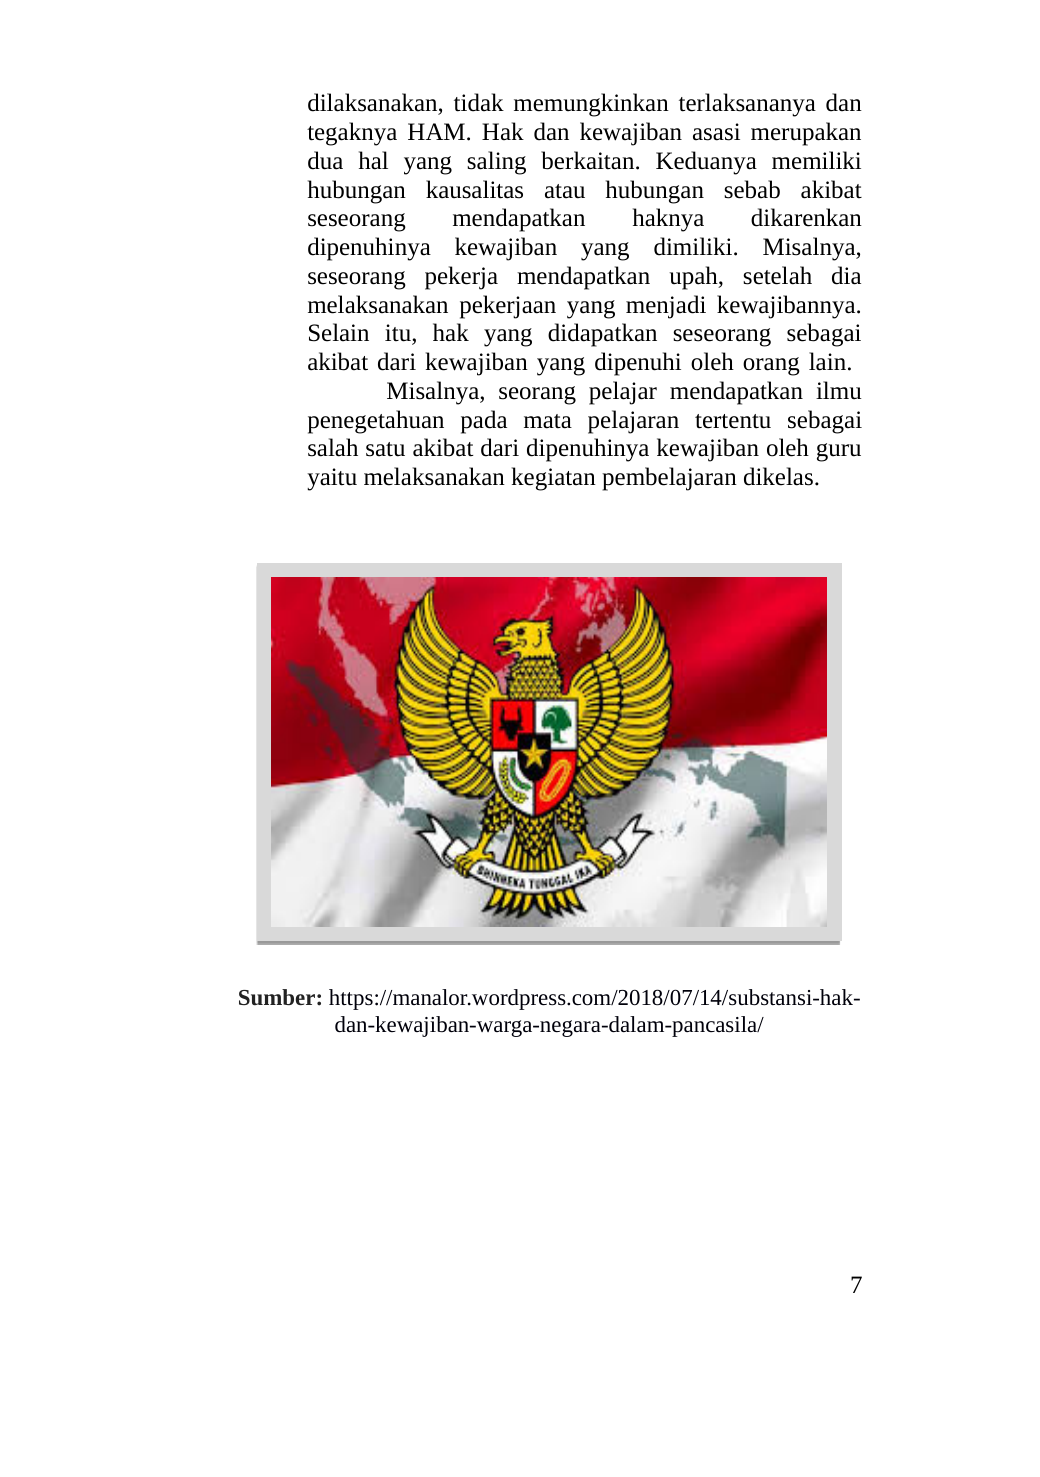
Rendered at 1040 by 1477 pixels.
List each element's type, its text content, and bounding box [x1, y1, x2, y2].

text Sumber: https://manalor.wordpress.com/2018/07/14/substansi-hak-dan-kewajiban-warga-negara-dalam-pancasila/ [236, 984, 862, 1037]
picture [271, 577, 827, 927]
text dilaksanakan, tidak memungkinkan terlaksananya dan tegaknya HAM. Hak dan kewajiban asasi merupakan dua hal yang saling berkaitan. Keduanya memiliki hubungan kausalitas atau hubungan sebab akibat seseorang mendapatkan haknya dikarenkan dipenuhinya kewajiban yang dimiliki. Misalnya, seseorang pekerja mendapatkan upah, setelah dia melaksanakan pekerjaan yang menjadi kewajibannya. Selain itu, hak yang didapatkan seseorang sebagai akibat dari kewajiban yang dipenuhi oleh orang lain. Misalnya, seorang pelajar mendapatkan ilmu penegetahuan pada mata pelajaran tertentu sebagai salah satu akibat dari dipenuhinya kewajiban oleh guru yaitu melaksanakan kegiatan pembelajaran dikelas. [307, 88, 862, 491]
